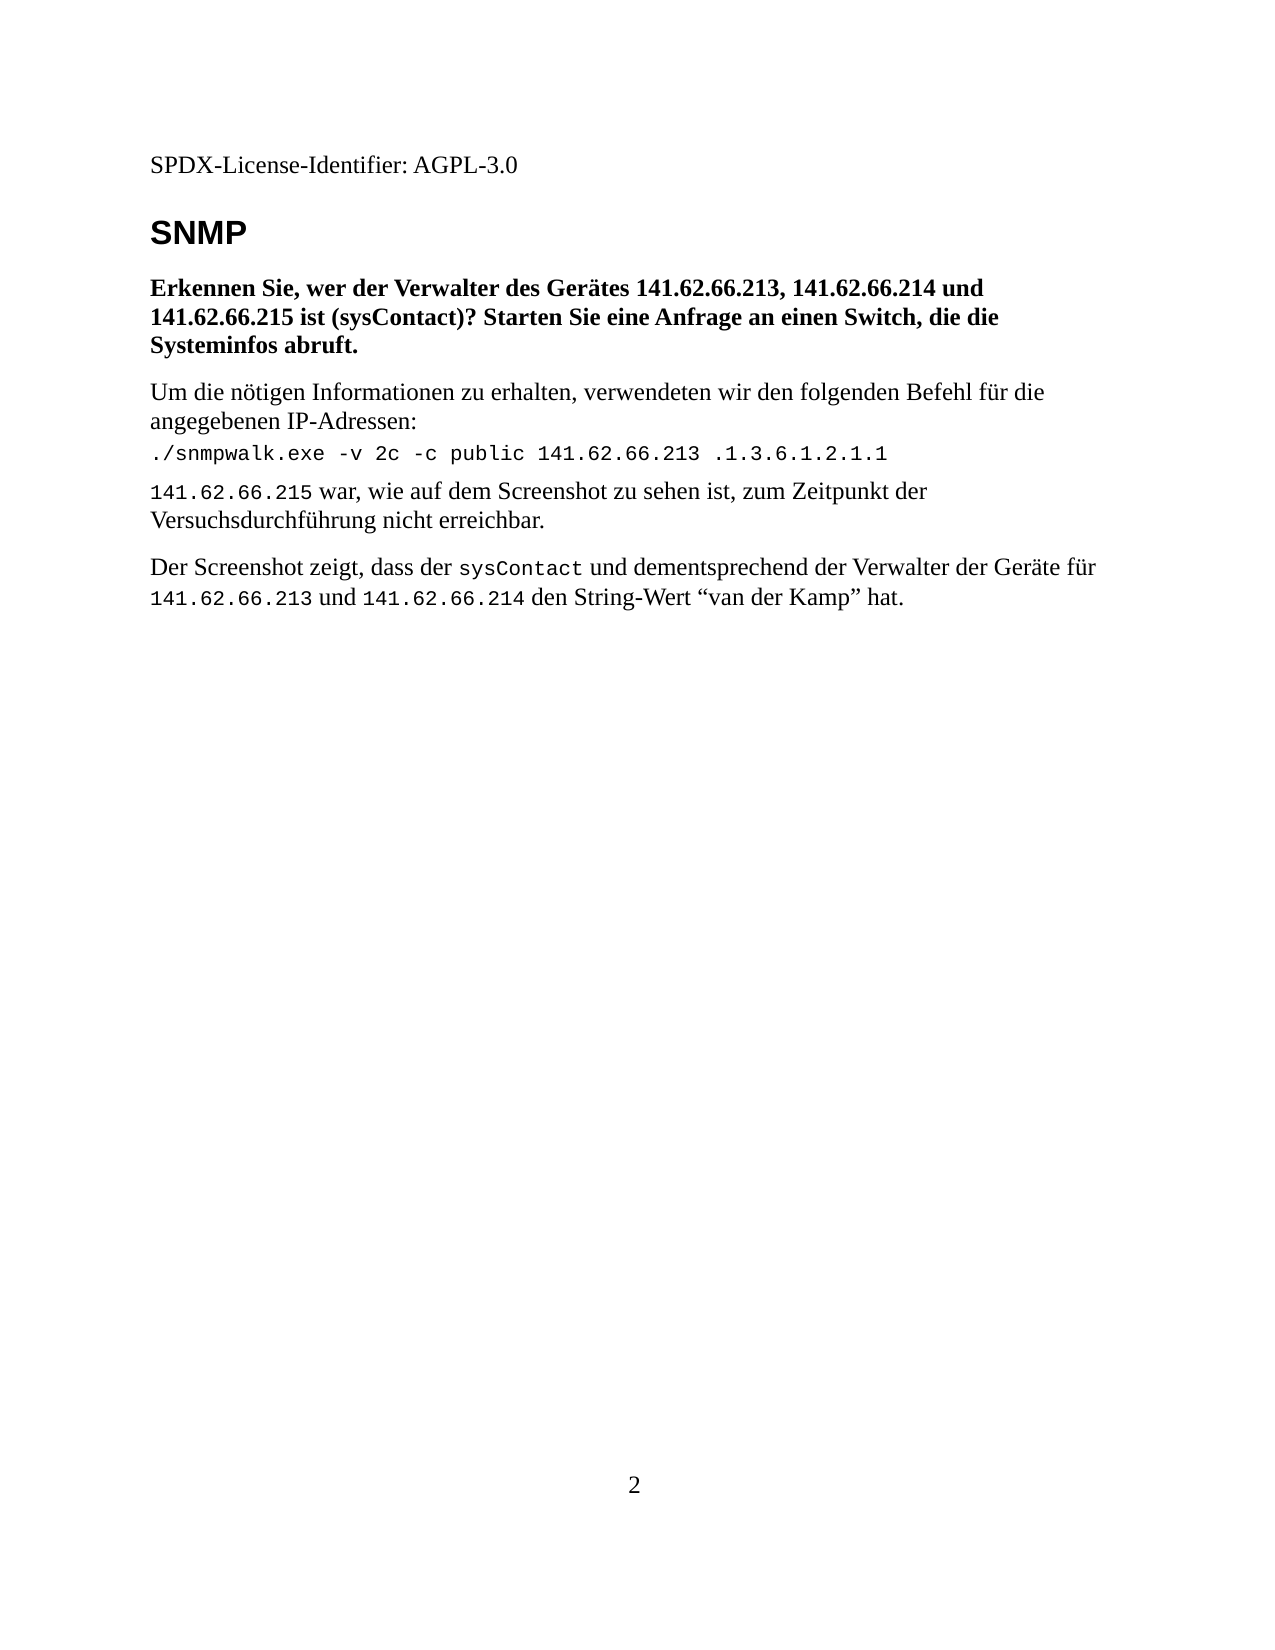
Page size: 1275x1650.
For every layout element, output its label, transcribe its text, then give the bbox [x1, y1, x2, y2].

subtitle SNMP [150, 213, 1125, 251]
text 141.62.66.215 war, wie auf dem Screenshot zu sehen ist, zum Zeitpunkt der Versuchsdurchführung nicht erreichbar. [150, 476, 1125, 534]
text ./snmpwalk.exe -v 2c -c public 141.62.66.213 .1.3.6.1.2.1.1 [150, 443, 1125, 467]
text Erkennen Sie, wer der Verwalter des Gerätes 141.62.66.213, 141.62.66.214 und 141.62.66.215 ist (sysContact)? Starten Sie eine Anfrage an einen Switch, die die Systeminfos abruft. [150, 273, 1125, 359]
text SPDX-License-Identifier: AGPL-3.0 [150, 150, 1125, 179]
text Der Screenshot zeigt, dass der sysContact und dementsprechend der Verwalter der Geräte für 141.62.66.213 und 141.62.66.214 den String-Wert “van der Kamp” hat. [150, 552, 1125, 611]
text Um die nötigen Informationen zu erhalten, verwendeten wir den folgenden Befehl für die angegebenen IP-Adressen: [150, 377, 1125, 434]
